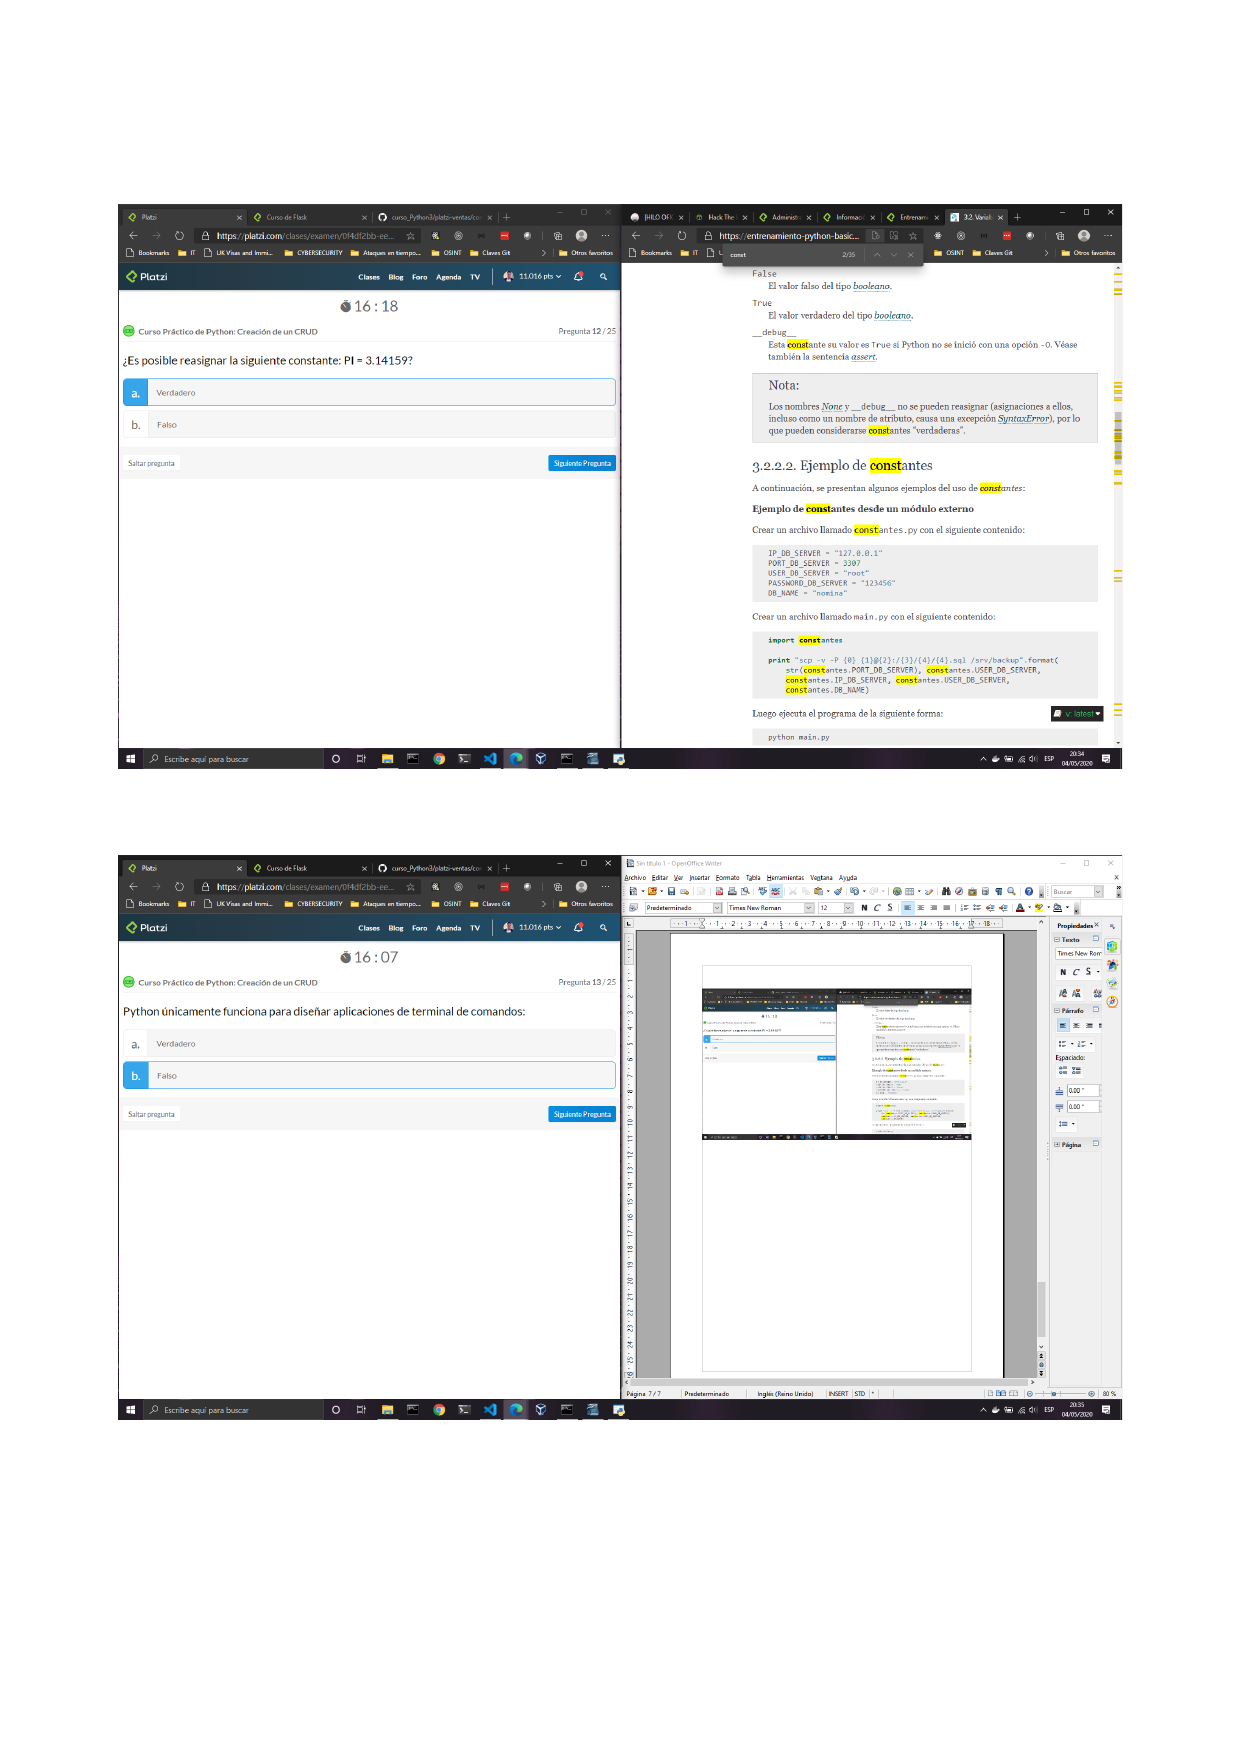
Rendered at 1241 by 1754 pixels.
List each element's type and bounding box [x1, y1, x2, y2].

picture [118, 855, 1123, 1420]
picture [118, 204, 1123, 769]
